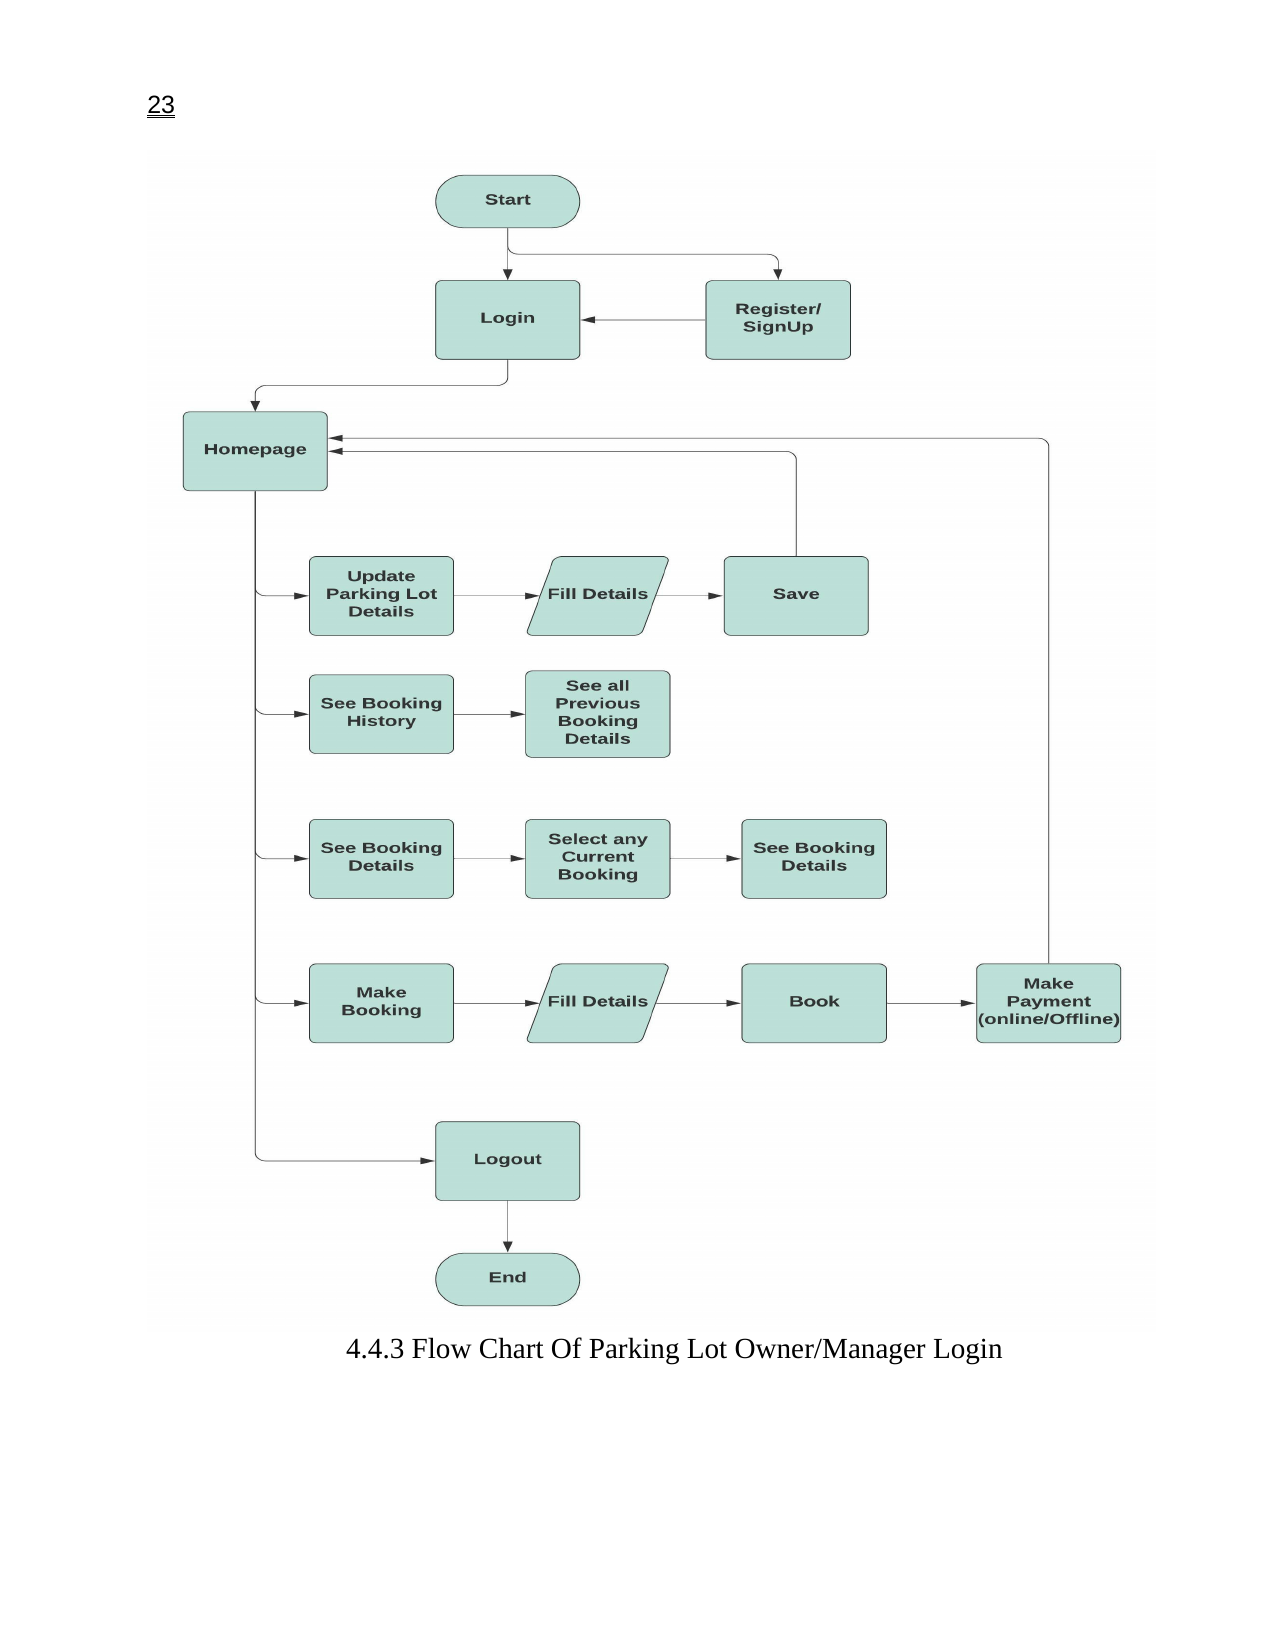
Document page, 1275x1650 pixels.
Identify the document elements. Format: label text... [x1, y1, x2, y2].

picture [147, 150, 1157, 1332]
subtitle 4.4.3 Flow Chart Of Parking Lot Owner/Manager Login [147, 1332, 1156, 1365]
